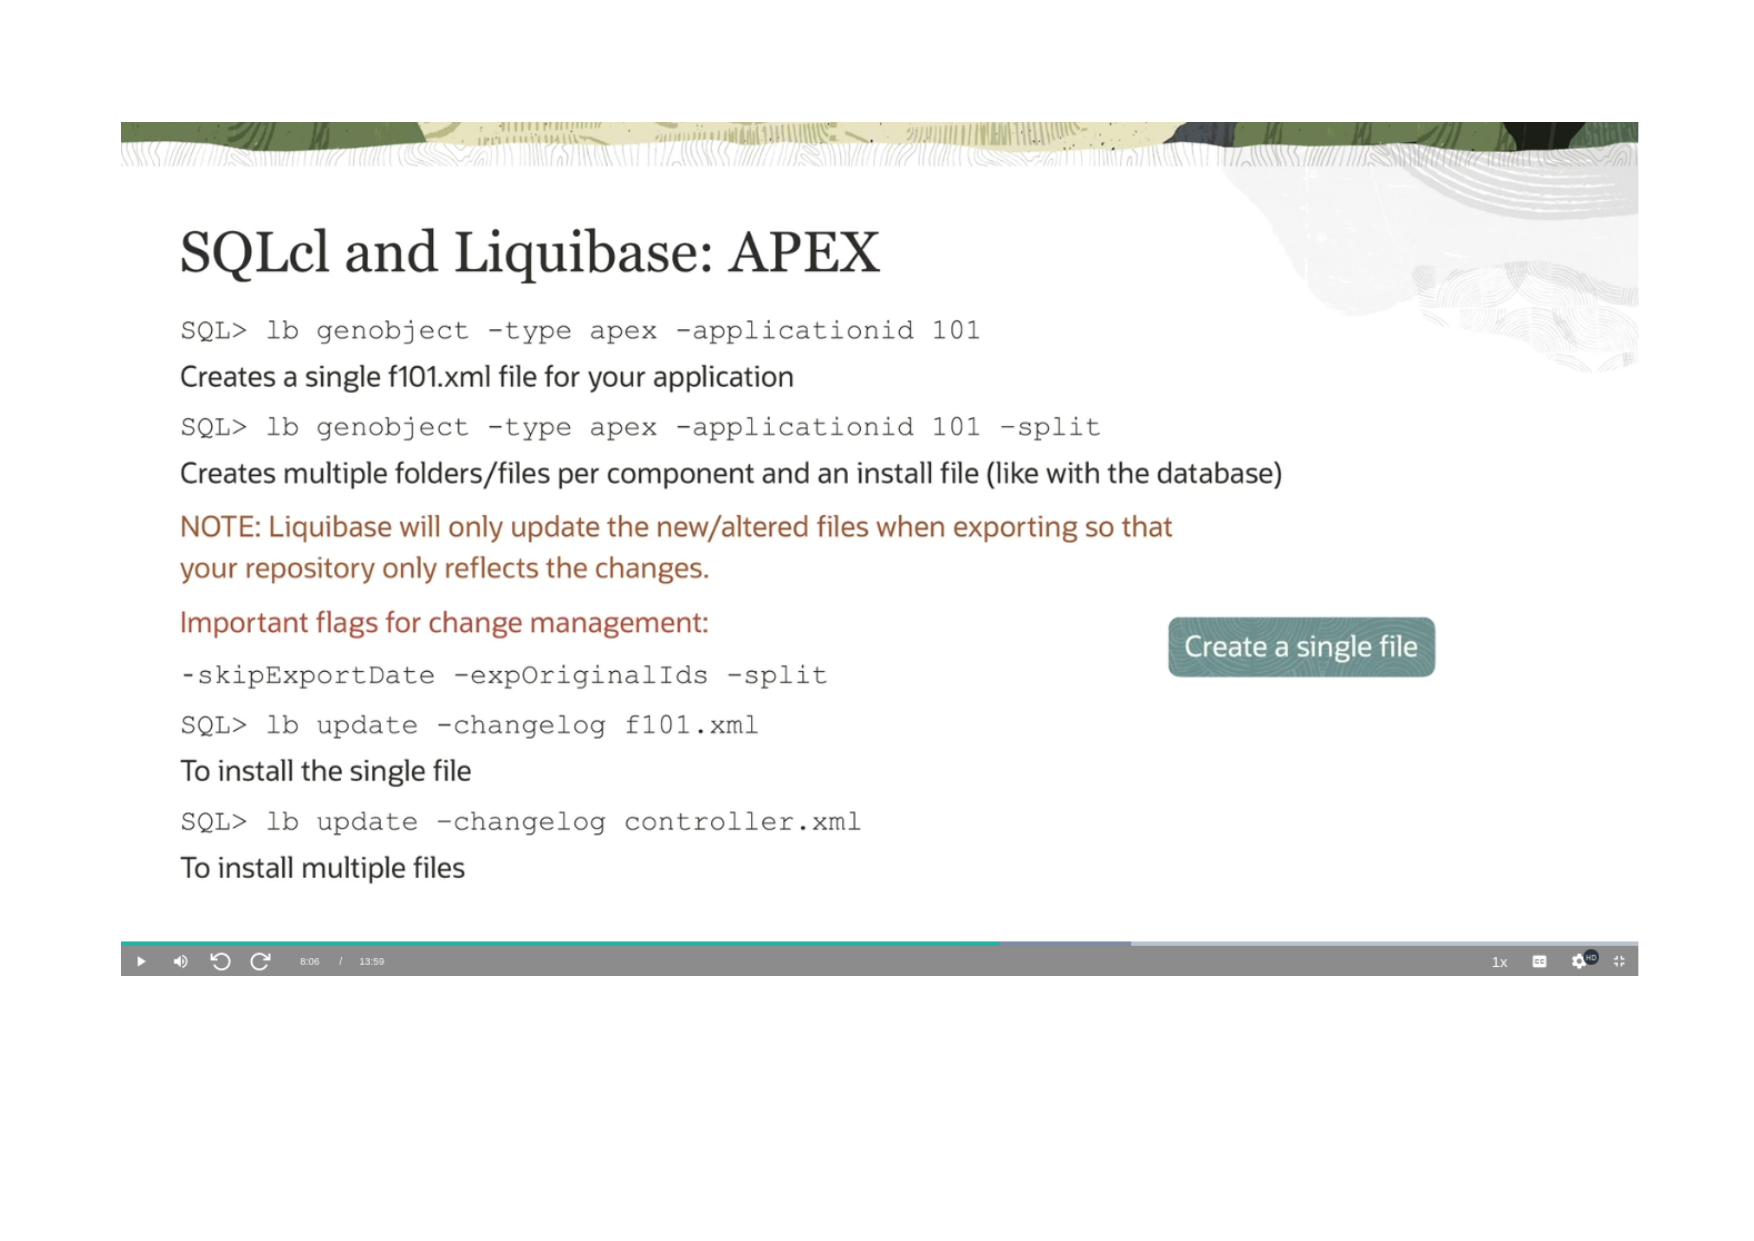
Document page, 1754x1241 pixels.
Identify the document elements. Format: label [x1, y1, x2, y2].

picture [121, 122, 1639, 976]
